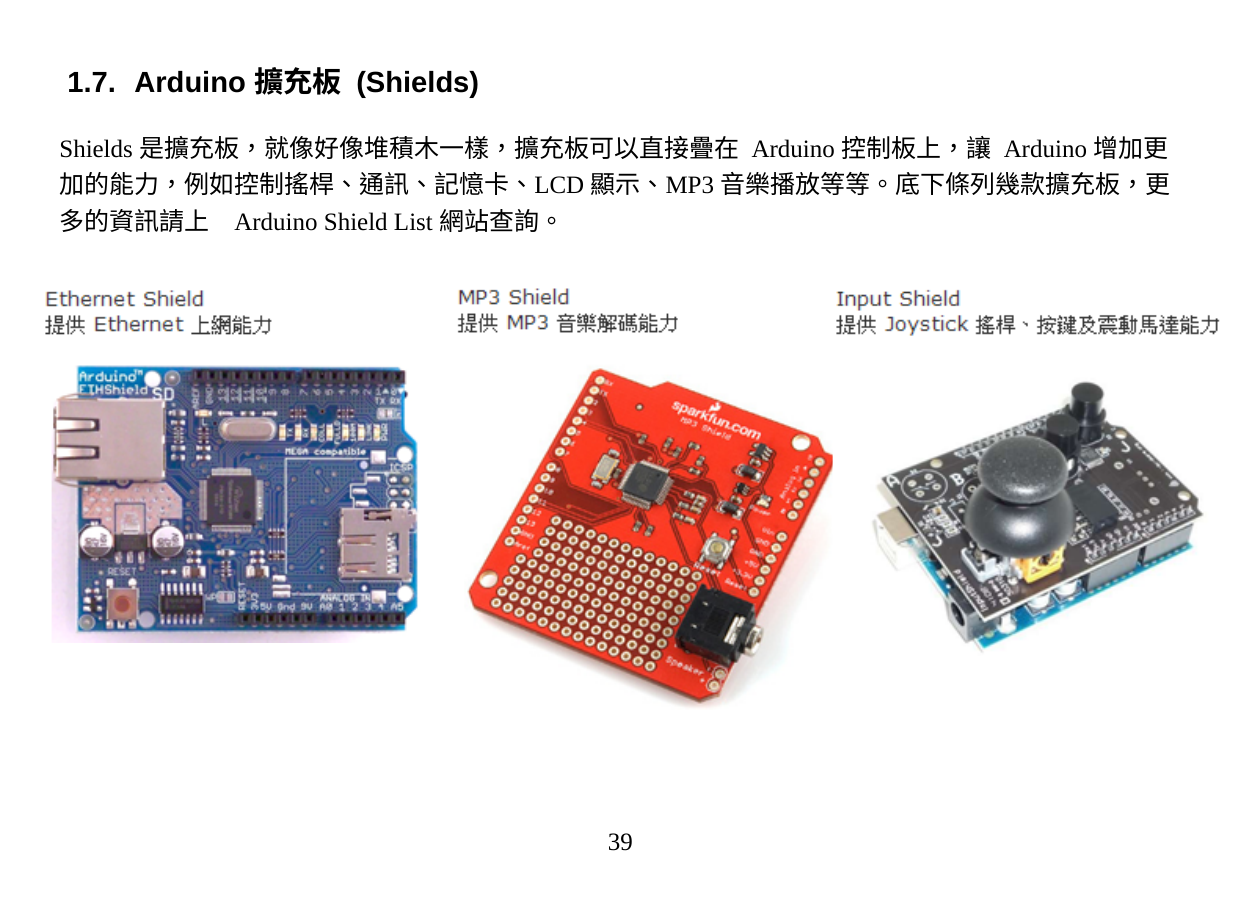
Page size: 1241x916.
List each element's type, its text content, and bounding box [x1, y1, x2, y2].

subtitle Arduino 擴充板 (Shields) [59, 59, 1181, 101]
picture [42, 286, 427, 643]
text Shields 是擴充板，就像好像堆積木一樣，擴充板可以直接疊在 Arduino 控制板上，讓 Arduino 增加更加的能力，例如控制搖桿、通訊、記憶卡、LCD 顯示、MP3 音樂播放等等。底下條列幾款擴充板，更多的資訊請上 Arduino Shield List 網站查詢。 [59, 129, 1181, 237]
picture [449, 281, 1224, 710]
